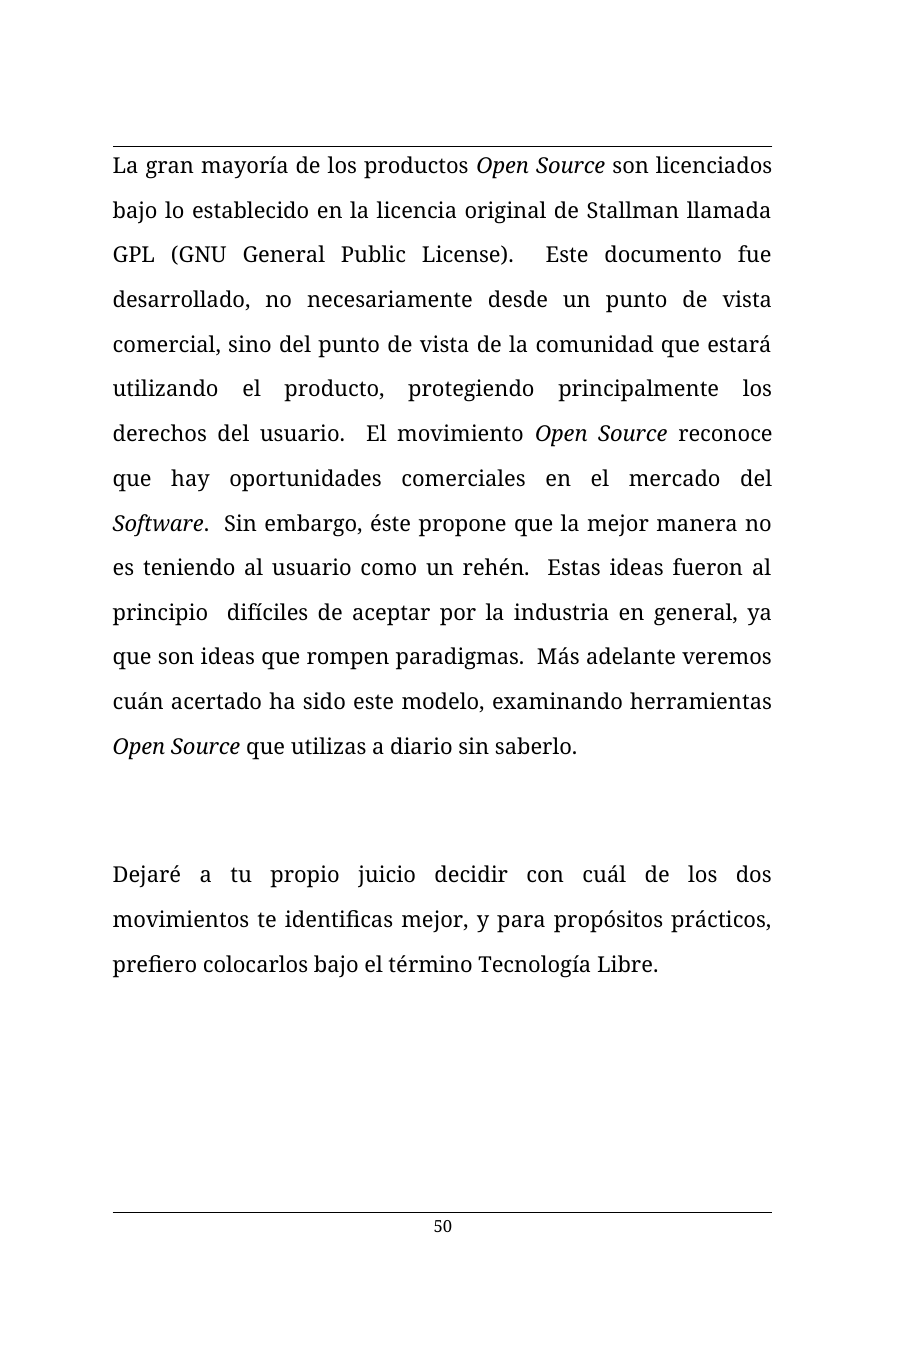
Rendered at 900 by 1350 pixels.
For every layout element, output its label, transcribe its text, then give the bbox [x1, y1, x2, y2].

text Dejaré a tu propio juicio decidir con cuál de los dos movimientos te identificas mejor, y para propósitos prácticos, prefiero colocarlos bajo el término Tecnología Libre. [112, 859, 772, 978]
text La gran mayoría de los productos Open Source son licenciados bajo lo establecido en la licencia original de Stallman llamada GPL (GNU General Public License). Este documento fue desarrollado, no necesariamente desde un punto de vista comercial, sino del punto de vista de la comunidad que estará utilizando el producto, protegiendo principalmente los derechos del usuario. El movimiento Open Source reconoce que hay oportunidades comerciales en el mercado del Software. Sin embargo, éste propone que la mejor manera no es teniendo al usuario como un rehén. Estas ideas fueron al principio difíciles de aceptar por la industria en general, ya que son ideas que rompen paradigmas. Más adelante veremos cuán acertado ha sido este modelo, examinando herramientas Open Source que utilizas a diario sin saberlo. [112, 150, 772, 761]
